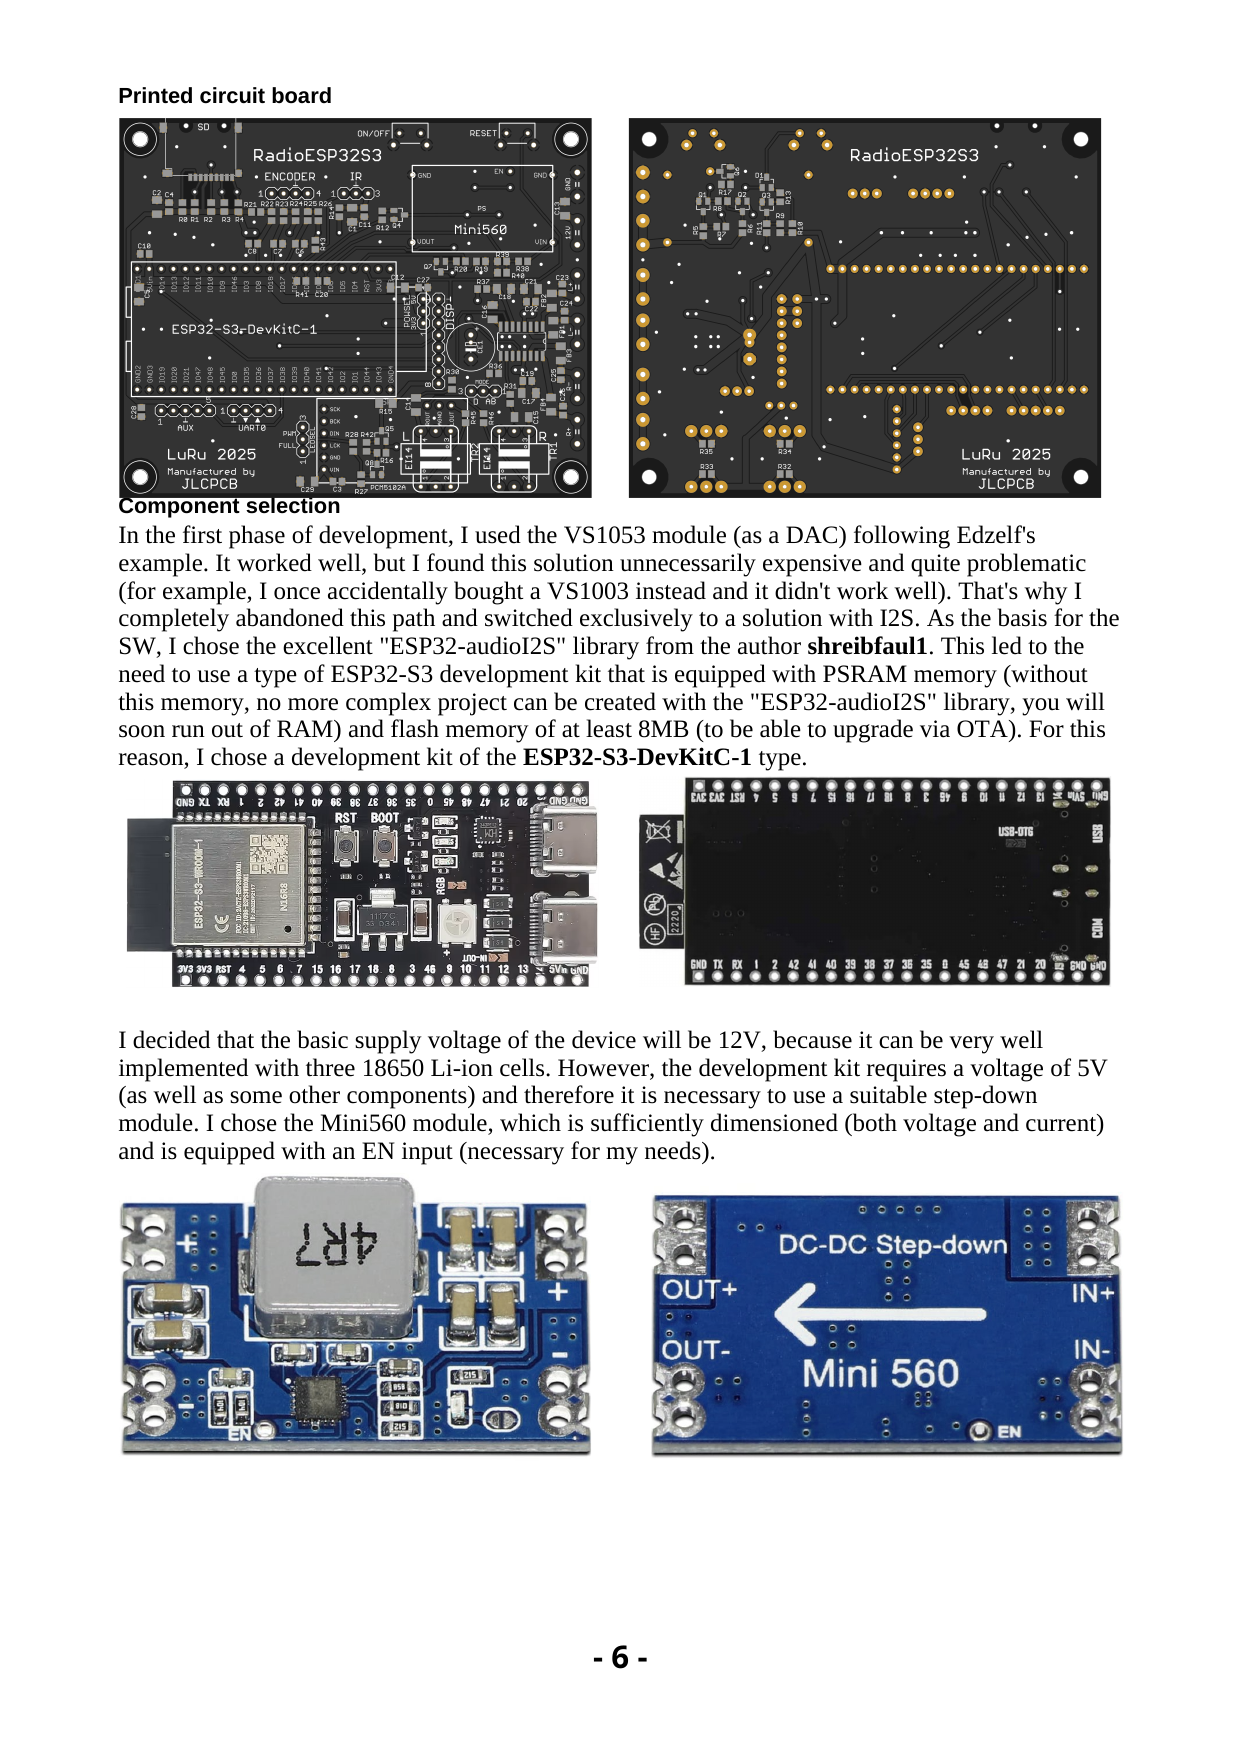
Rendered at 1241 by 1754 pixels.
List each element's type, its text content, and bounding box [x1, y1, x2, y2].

picture [126, 779, 599, 988]
subtitle Printed circuit board [118, 83, 1122, 108]
picture [119, 118, 592, 498]
picture [638, 776, 1112, 987]
text I decided that the basic supply voltage of the device will be 12V, because it can be very well implemented with three 18650 Li-ion cells. However, the development kit requires a voltage of 5V (as well as some other components) and therefore it is necessary to use a suitable step-down module. I chose the Mini560 module, which is sufficiently dimensioned (both voltage and current) and is equipped with an EN input (necessary for my needs). [118, 1026, 1122, 1164]
picture [628, 118, 1102, 498]
picture [651, 1175, 1124, 1464]
picture [118, 1172, 592, 1461]
subtitle Component selection [118, 493, 1122, 518]
text In the first phase of development, I used the VS1053 module (as a DAC) following Edzelf's example. It worked well, but I found this solution unnecessarily expensive and quite problematic (for example, I once accidentally bought a VS1003 instead and it didn't work well). That's why I completely abandoned this path and switched exclusively to a solution with I2S. As the basis for the SW, I chose the excellent "ESP32‑audioI2S" library from the author shreibfaul1. This led to the need to use a type of ESP32-S3 development kit that is equipped with PSRAM memory (without this memory, no more complex project can be created with the "ESP32‑audioI2S" library, you will soon run out of RAM) and flash memory of at least 8MB (to be able to upgrade via OTA). For this reason, I chose a development kit of the ESP32-S3-DevKitC-1 type. [118, 521, 1122, 771]
